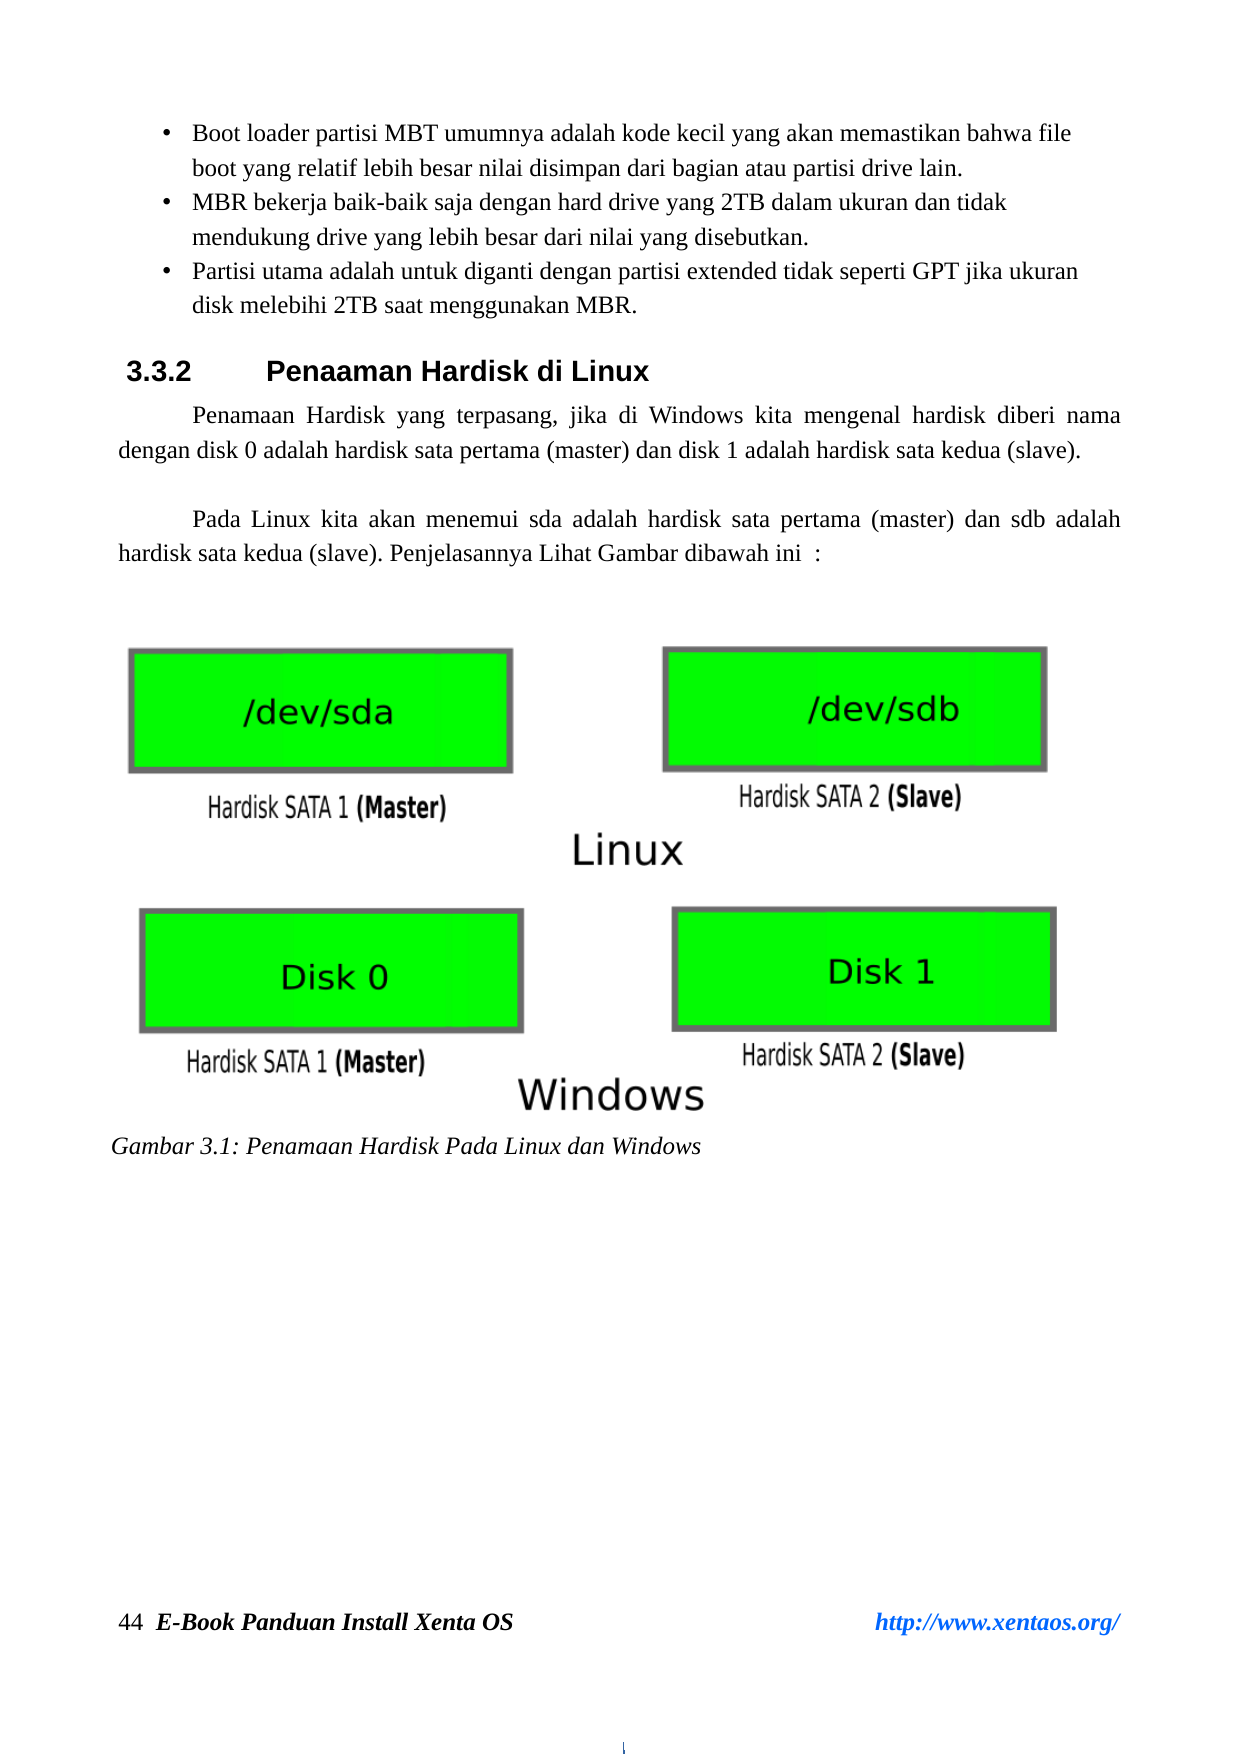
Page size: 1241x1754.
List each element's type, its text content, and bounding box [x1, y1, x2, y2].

list Partisi utama adalah untuk diganti dengan partisi extended tidak seperti GPT jika ukuran disk melebihi 2TB saat menggunakan MBR. [162, 256, 1122, 319]
text Gambar 3.1: Penamaan Hardisk Pada Linux dan Windows [111, 1131, 1108, 1160]
subtitle Penaaman Hardisk di Linux [118, 354, 1122, 388]
picture [110, 632, 1109, 1131]
list Boot loader partisi MBT umumnya adalah kode kecil yang akan memastikan bahwa file boot yang relatif lebih besar nilai disimpan dari bagian atau partisi drive lain. [162, 118, 1122, 181]
text Pada Linux kita akan menemui sda adalah hardisk sata pertama (master) dan sdb adalah hardisk sata kedua (slave). Penjelasannya Lihat Gambar dibawah ini : [118, 504, 1122, 567]
list MBR bekerja baik-baik saja dengan hard drive yang 2TB dalam ukuran dan tidak mendukung drive yang lebih besar dari nilai yang disebutkan. [162, 187, 1122, 250]
text Penamaan Hardisk yang terpasang, jika di Windows kita mengenal hardisk diberi nama dengan disk 0 adalah hardisk sata pertama (master) dan disk 1 adalah hardisk sata kedua (slave). [118, 400, 1122, 464]
